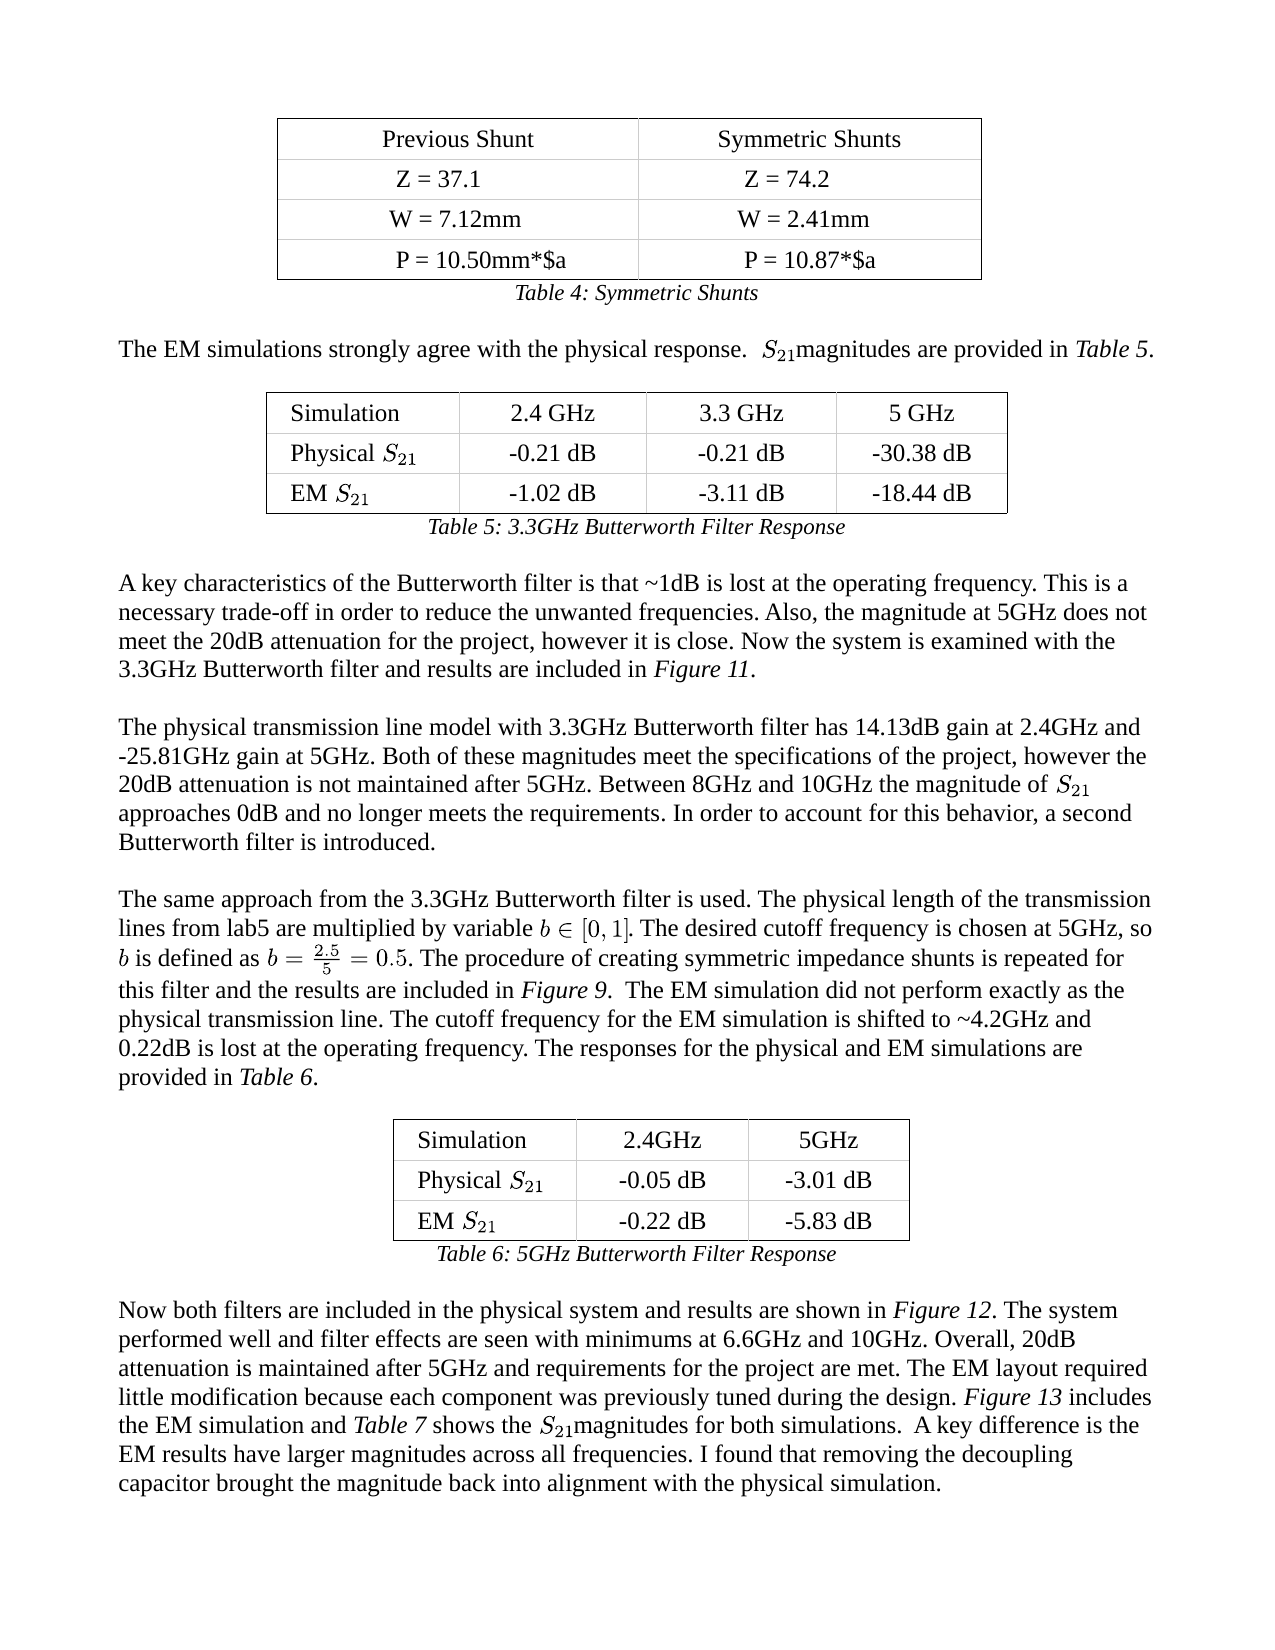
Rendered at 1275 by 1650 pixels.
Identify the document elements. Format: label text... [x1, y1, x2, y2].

table_cell EM [394, 1201, 576, 1240]
table_header 3.3 GHz [647, 393, 836, 432]
text Table 4: Symmetric Shunts [118, 279, 1157, 306]
text A key characteristics of the Butterworth filter is that ~1dB is lost at the operating frequency. This is a necessary trade-off in order to reduce the unwanted frequencies. Also, the magnitude at 5GHz does not meet the 20dB attenuation for the project, however it is close. Now the system is examined with the 3.3GHz Butterworth filter and results are included in Figure 11. [118, 568, 1157, 683]
table_cell -18.44 dB [837, 474, 1007, 513]
table_cell EM [267, 474, 459, 513]
table_cell -3.01 dB [749, 1161, 909, 1200]
table_header 2.4 GHz [460, 393, 646, 432]
table_cell -1.02 dB [460, 474, 646, 513]
table_cell -0.21 dB [460, 434, 646, 473]
table_cell W = 2.41mm [639, 200, 981, 239]
table_cell -0.22 dB [577, 1201, 748, 1240]
table_cell -30.38 dB [837, 434, 1007, 473]
text Table 5: 3.3GHz Butterworth Filter Response [118, 513, 1157, 539]
table_cell -5.83 dB [749, 1201, 909, 1240]
table_cell -0.21 dB [647, 434, 836, 473]
table_header 5GHz [749, 1120, 909, 1160]
table_header 2.4GHz [577, 1120, 748, 1160]
text The physical transmission line model with 3.3GHz Butterworth filter has 14.13dB gain at 2.4GHz and [118, 712, 1157, 741]
text Now both filters are included in the physical system and results are shown in Figure 12. The system performed well and filter effects are seen with minimums at 6.6GHz and 10GHz. Overall, 20dB attenuation is maintained after 5GHz and requirements for the project are met. The EM layout required little modification because each component was previously tuned during the design. Figure 13 includes the EM simulation and Table 7 shows the magnitudes for both simulations. A key difference is the EM results have larger magnitudes across all frequencies. I found that removing the decoupling capacitor brought the magnitude back into alignment with the physical simulation. [118, 1296, 1157, 1497]
table_header Symmetric Shunts [639, 119, 981, 158]
table_cell Z = 74.2 [639, 160, 981, 199]
table_cell W = 7.12mm [278, 200, 638, 239]
text The EM simulations strongly agree with the physical response. magnitudes are provided in Table 5. [118, 334, 1157, 363]
table_cell -0.05 dB [577, 1161, 748, 1200]
table_cell P = 10.50mm*$a [278, 240, 638, 279]
table_header Simulation [394, 1120, 576, 1160]
table_cell P = 10.87*$a [639, 240, 981, 279]
table_header 5 GHz [837, 393, 1007, 432]
table_cell Z = 37.1 [278, 160, 638, 199]
text -25.81GHz gain at 5GHz. Both of these magnitudes meet the specifications of the project, however the 20dB attenuation is not maintained after 5GHz. Between 8GHz and 10GHz the magnitude of approaches 0dB and no longer meets the requirements. In order to account for this behavior, a second Butterworth filter is introduced. [118, 741, 1157, 856]
table_cell Physical [394, 1161, 576, 1200]
table_cell -3.11 dB [647, 474, 836, 513]
table_header Simulation [267, 393, 459, 432]
table_header Previous Shunt [278, 119, 638, 158]
text Table 6: 5GHz Butterworth Filter Response [118, 1240, 1157, 1267]
table_cell Physical [267, 434, 459, 473]
text The same approach from the 3.3GHz Butterworth filter is used. The physical length of the transmission lines from lab5 are multiplied by variable . The desired cutoff frequency is chosen at 5GHz, so is defined as . The procedure of creating symmetric impedance shunts is repeated for this filter and the results are included in Figure 9. The EM simulation did not perform exactly as the physical transmission line. The cutoff frequency for the EM simulation is shifted to ~4.2GHz and 0.22dB is lost at the operating frequency. The responses for the physical and EM simulations are provided in Table 6. [118, 884, 1157, 1091]
